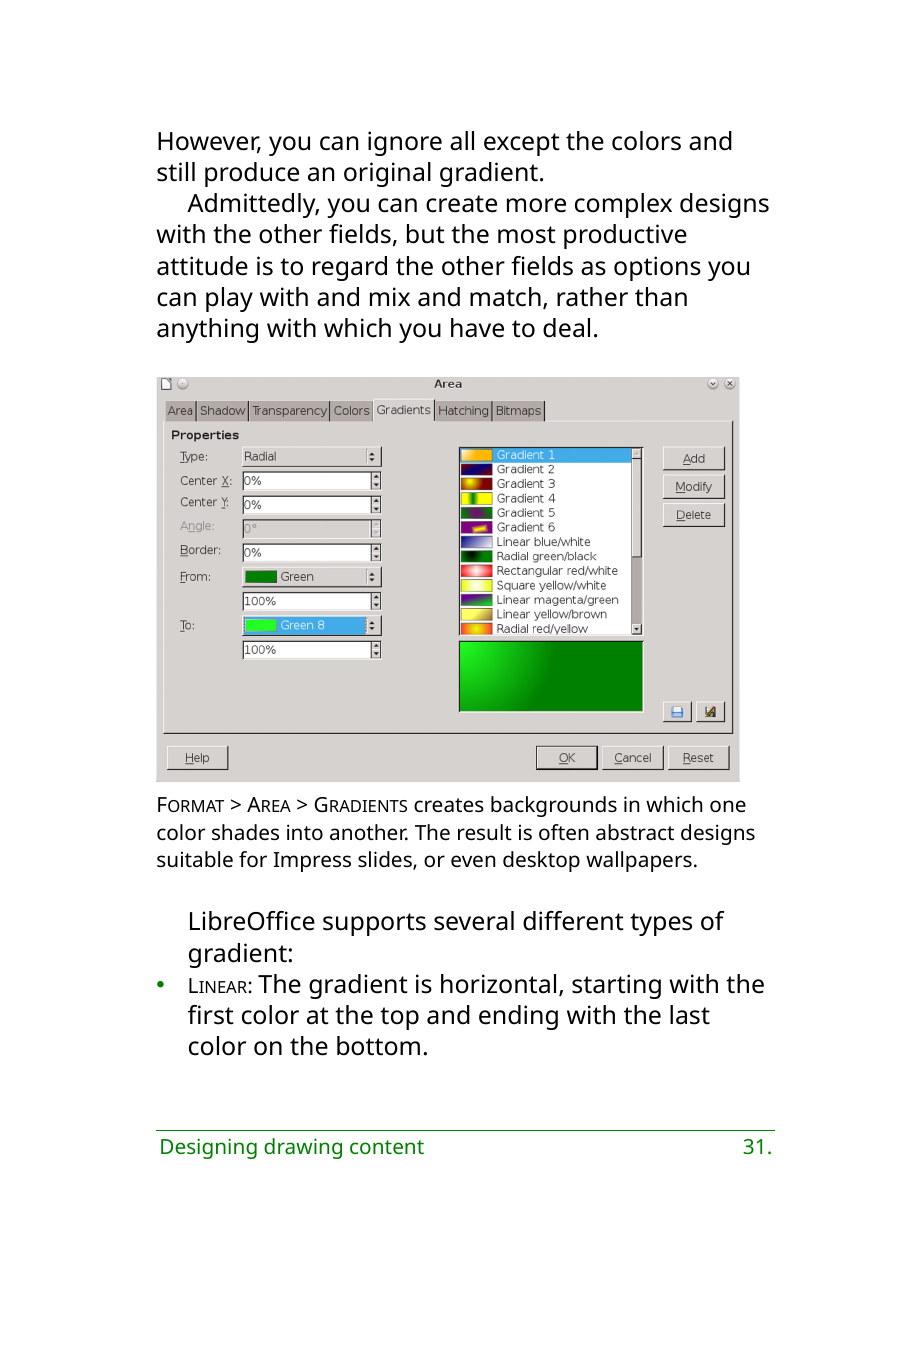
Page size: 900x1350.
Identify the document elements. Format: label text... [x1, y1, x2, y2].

text Admittedly, you can create more complex designs with the other fields, but the most productive attitude is to regard the other fields as options you can play with and mix and match, rather than anything with which you have to deal. [156, 187, 775, 344]
text However, you can ignore all except the colors and still produce an original gradient. [156, 125, 775, 187]
table_header [156, 377, 775, 783]
list LibreOffice supports several different types of gradient: [156, 906, 775, 968]
picture [156, 377, 740, 782]
table_cell Format > Area > Gradients creates backgrounds in which one color shades into another. The result is often abstract designs suitable for Impress slides, or even desktop wallpapers. [156, 783, 775, 872]
list Linear: The gradient is horizontal, starting with the first color at the top and ending with the last color on the bottom. [156, 968, 775, 1062]
